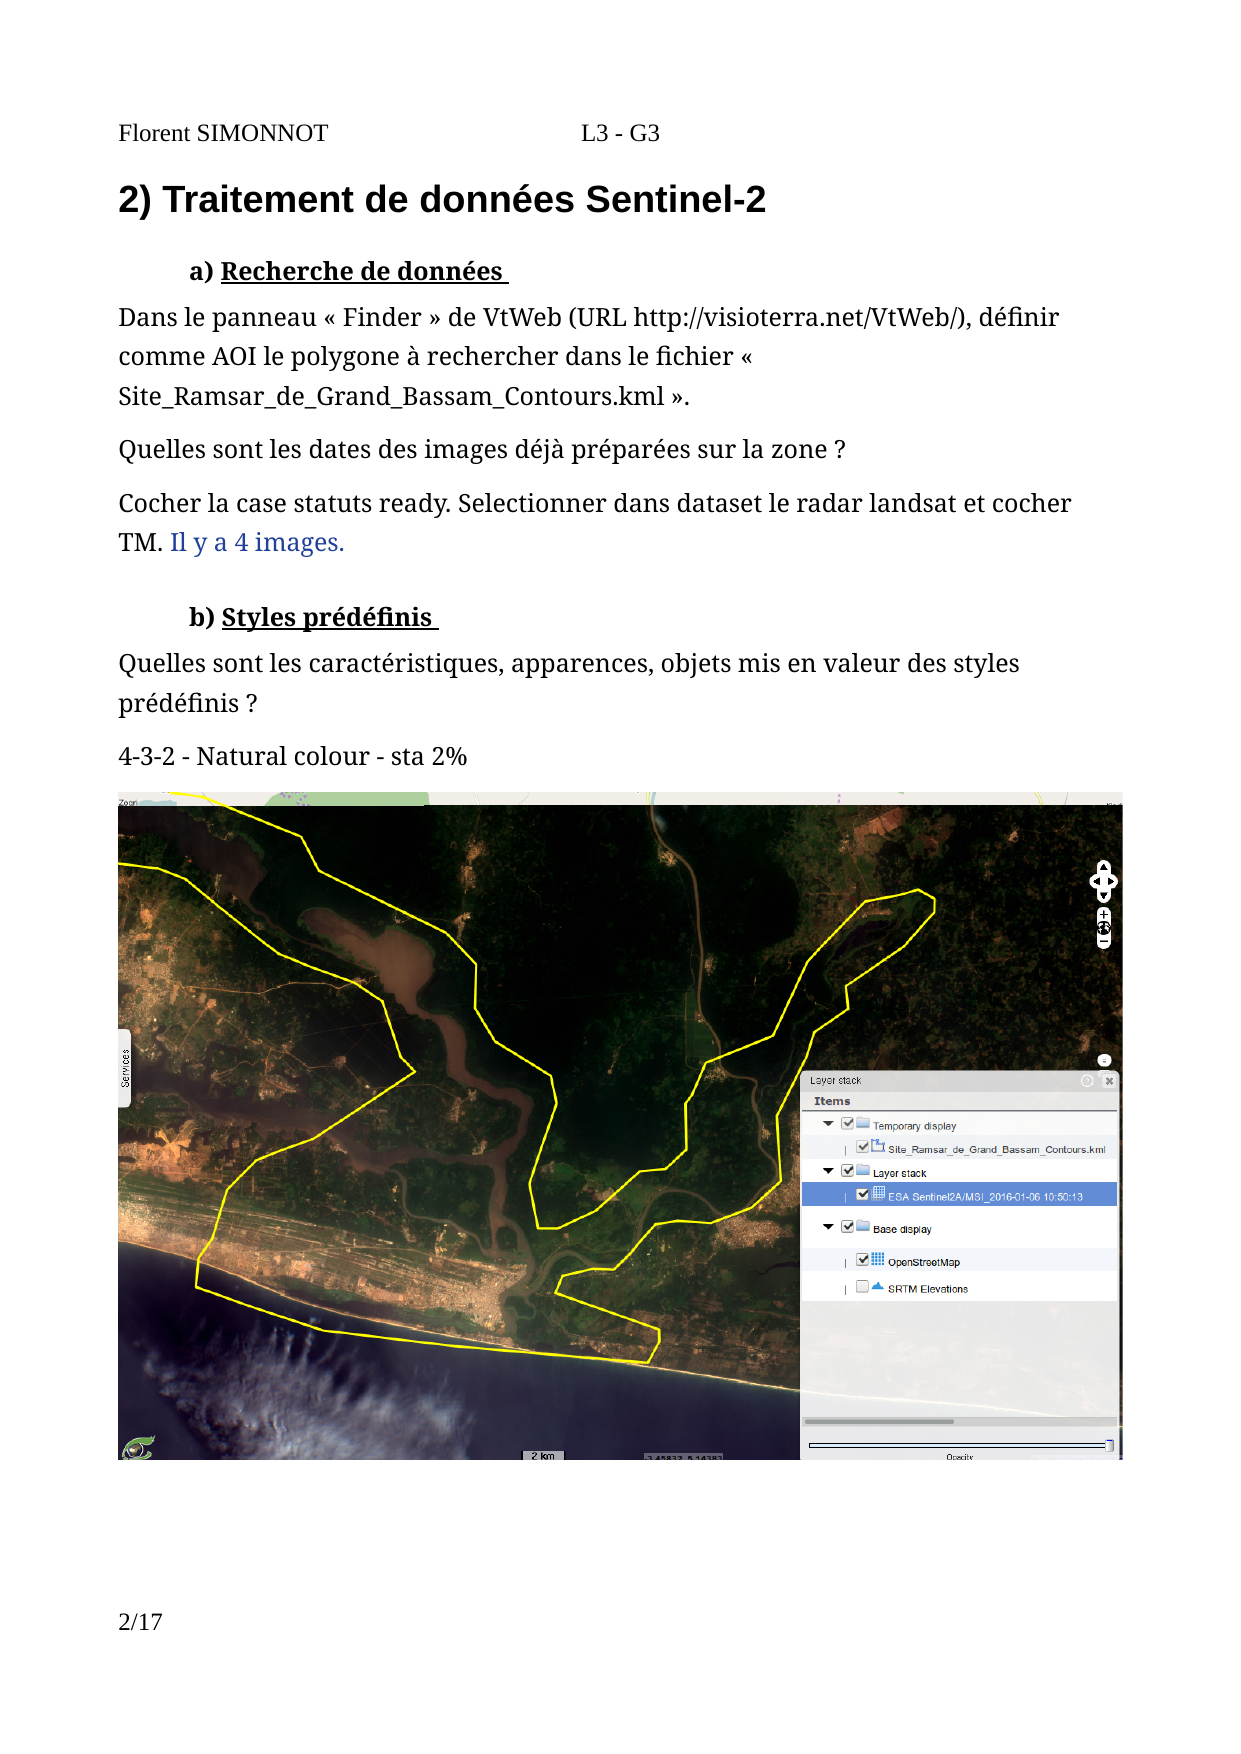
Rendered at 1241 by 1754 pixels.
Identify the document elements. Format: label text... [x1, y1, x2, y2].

text Cocher la case statuts ready. Selectionner dans dataset le radar landsat et cocher TM. Il y a 4 images. [118, 486, 1123, 559]
text 4-3-2 - Natural colour - sta 2% [118, 739, 1123, 773]
text Dans le panneau « Finder » de VtWeb (URL http://visioterra.net/VtWeb/), définir comme AOI le polygone à rechercher dans le fichier « Site_Ramsar_de_Grand_Bassam_Contours.kml ». [118, 300, 1123, 412]
subtitle a) Recherche de données [189, 253, 1123, 287]
subtitle b) Styles prédéfinis [189, 599, 1123, 633]
text Quelles sont les caractéristiques, apparences, objets mis en valeur des styles prédéfinis ? [118, 646, 1123, 719]
picture [118, 792, 1123, 1460]
subtitle 2) Traitement de données Sentinel-2 [118, 176, 1123, 220]
text Quelles sont les dates des images déjà préparées sur la zone ? [118, 432, 1123, 466]
